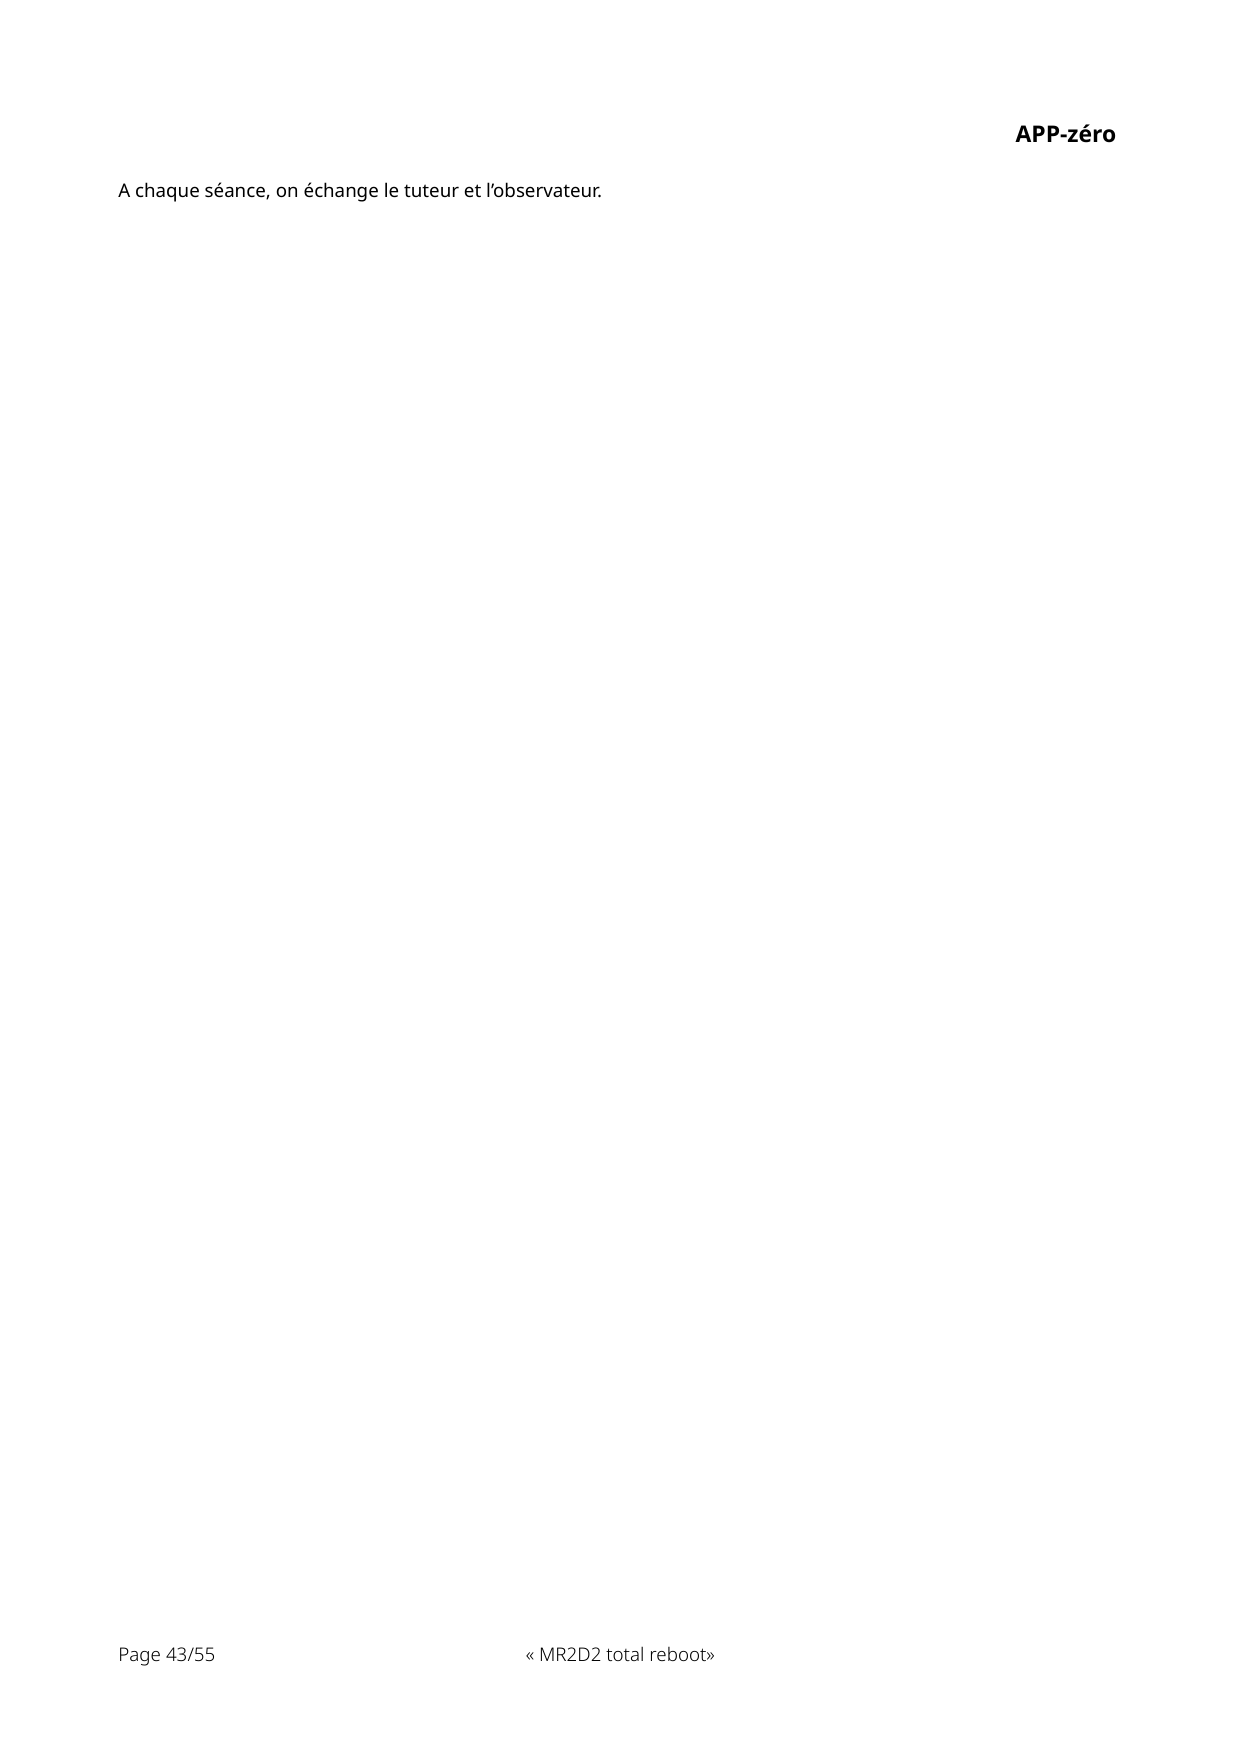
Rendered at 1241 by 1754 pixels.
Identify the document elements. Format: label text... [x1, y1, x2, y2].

text A chaque séance, on échange le tuteur et l’observateur. [118, 179, 1122, 202]
